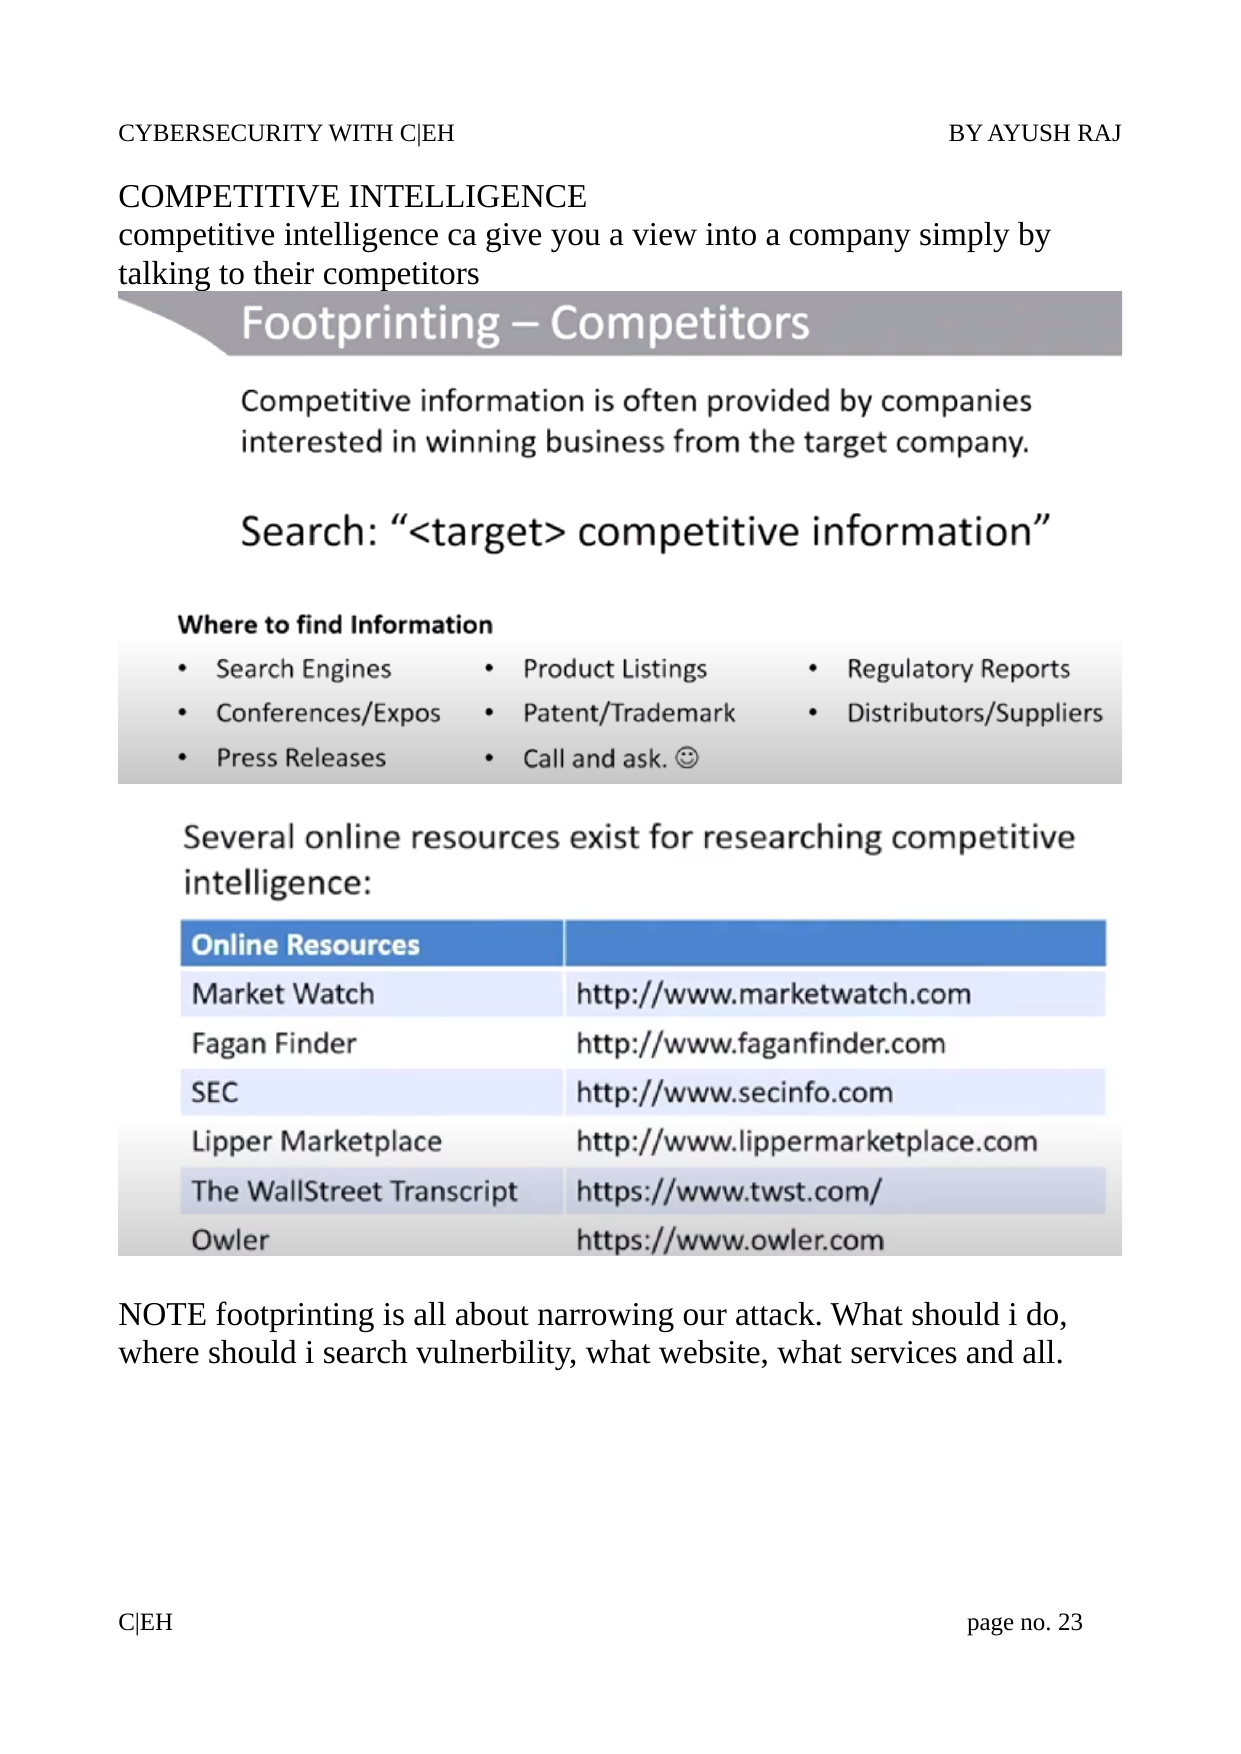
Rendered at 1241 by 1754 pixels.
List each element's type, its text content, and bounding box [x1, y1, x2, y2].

picture [118, 822, 1123, 1256]
text NOTE footprinting is all about narrowing our attack. What should i do, where should i search vulnerbility, what website, what services and all. [118, 1294, 1122, 1371]
picture [118, 291, 1123, 784]
text COMPETITIVE INTELLIGENCE [118, 176, 1122, 215]
text competitive intelligence ca give you a view into a company simply by talking to their competitors [118, 215, 1122, 291]
